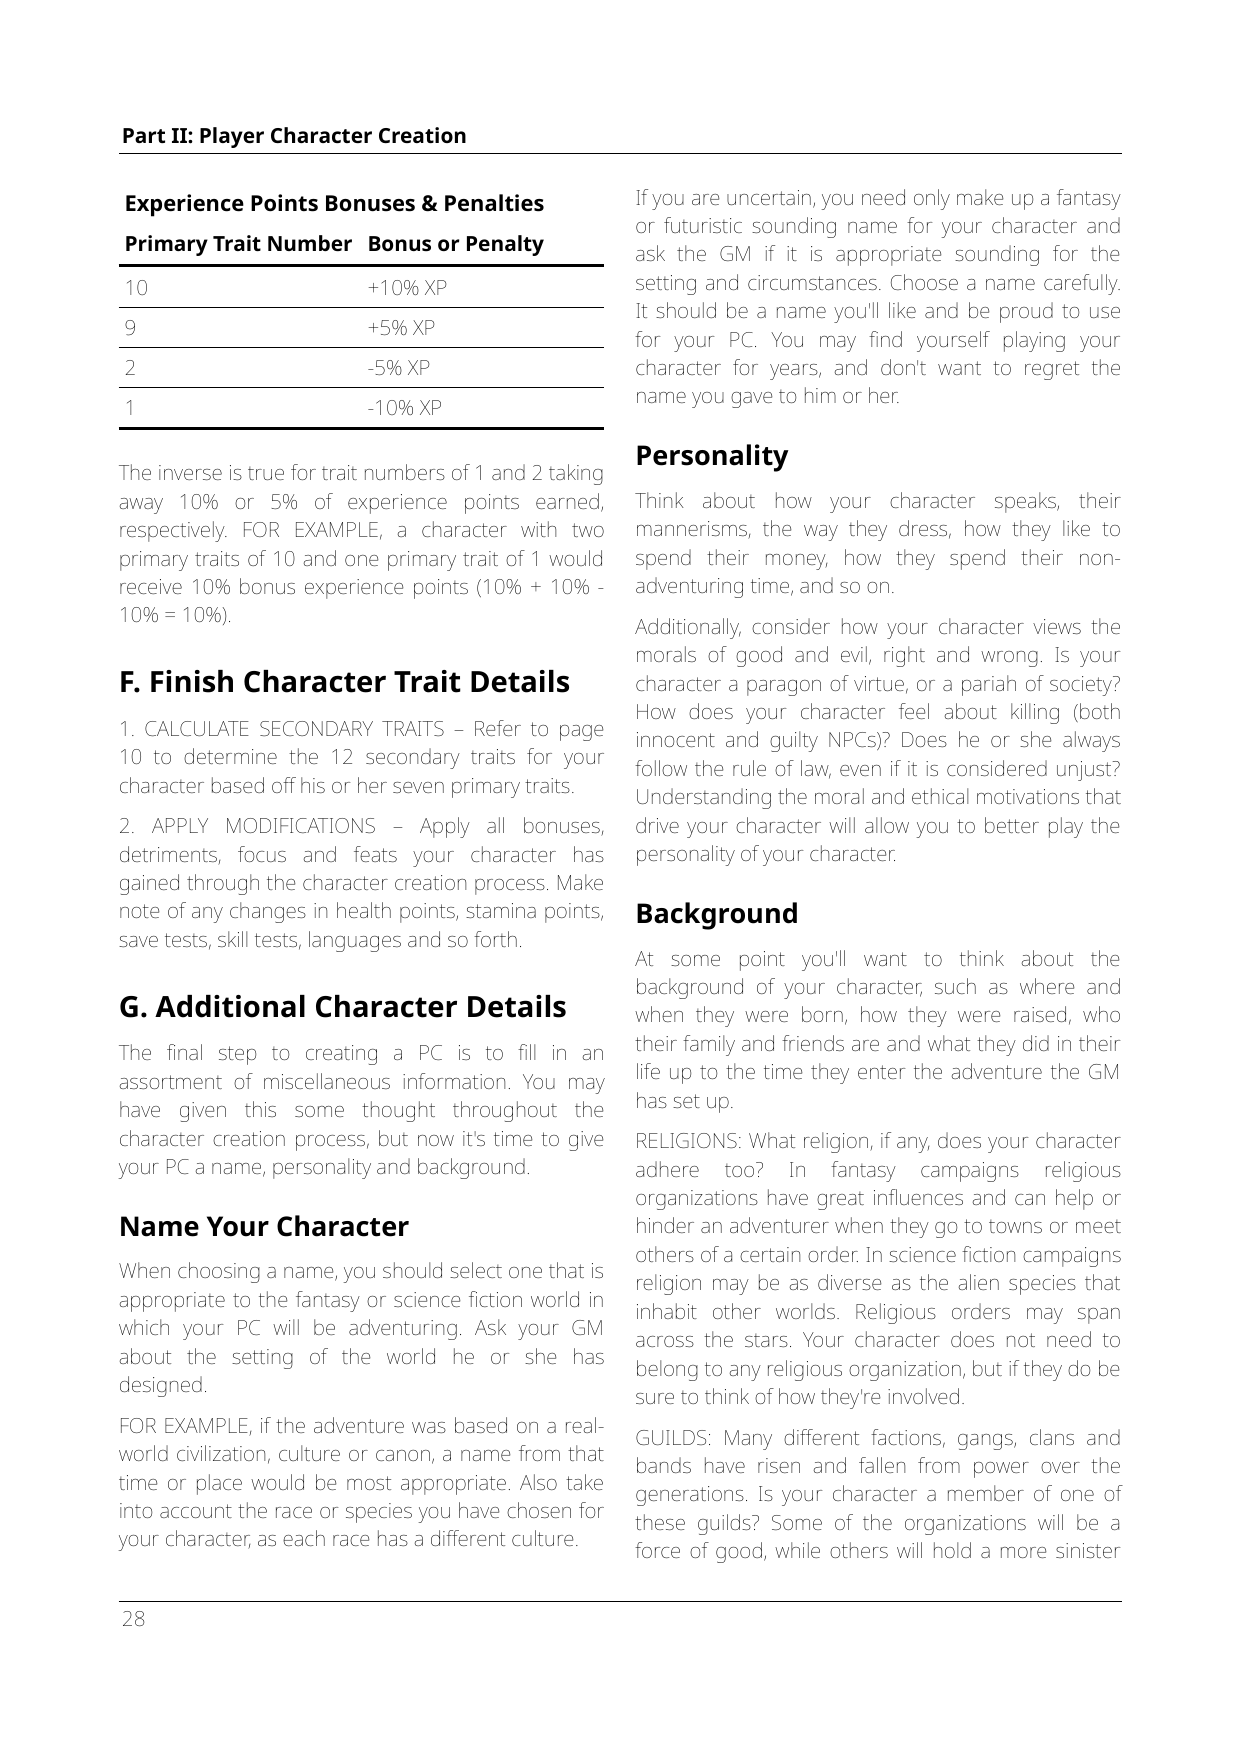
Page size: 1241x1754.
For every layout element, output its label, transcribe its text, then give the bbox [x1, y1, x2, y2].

subtitle Background [635, 894, 1122, 931]
text When choosing a name, you should select one that is appropriate to the fantasy or science fiction world in which your PC will be adventuring. Ask your GM about the setting of the world he or she has designed. [118, 1257, 605, 1399]
table_cell Bonus or Penalty [361, 224, 604, 264]
text Additionally, consider how your character views the morals of good and evil, right and wrong. Is your character a paragon of virtue, or a pariah of society? How does your character feel about killing (both innocent and guilty NPCs)? Does he or she always follow the rule of law, even if it is considered unjust? Understanding the moral and ethical motivations that drive your character will allow you to better play the personality of your character. [635, 612, 1122, 868]
text 2. APPLY MODIFICATIONS – Apply all bonuses, detriments, focus and feats your character has gained through the character creation process. Make note of any changes in health points, stamina points, save tests, skill tests, languages and so forth. [118, 811, 605, 953]
text The final step to creating a PC is to fill in an assortment of miscellaneous information. You may have given this some thought throughout the character creation process, but now it's time to give your PC a name, personality and background. [118, 1038, 605, 1181]
text Think about how your character speaks, their mannerisms, the way they dress, how they like to spend their money, how they spend their non-adventuring time, and so on. [635, 486, 1122, 600]
table_cell 10 [119, 267, 361, 307]
subtitle Personality [635, 437, 1122, 473]
table_cell +10% XP [361, 267, 604, 307]
text GUILDS: Many different factions, gangs, clans and bands have risen and fallen from power over the generations. Is your character a member of one of these guilds? Some of the organizations will be a force of good, while others will hold a more sinister [635, 1423, 1122, 1565]
subtitle Name Your Character [118, 1207, 605, 1244]
table_cell -5% XP [361, 348, 604, 387]
table_cell 1 [119, 388, 361, 427]
subtitle G. Additional Character Details [118, 986, 605, 1026]
table_cell -10% XP [361, 388, 604, 427]
text FOR EXAMPLE, if the adventure was based on a real-world civilization, culture or canon, a name from that time or place would be most appropriate. Also take into account the race or species you have chosen for your character, as each race has a different culture. [118, 1411, 605, 1553]
text If you are uncertain, you need only make up a fantasy or futuristic sounding name for your character and ask the GM if it is appropriate sounding for the setting and circumstances. Choose a name carefully. It should be a name you'll like and be proud to use for your PC. You may find yourself playing your character for years, and don't want to regret the name you gave to him or her. [635, 183, 1122, 410]
text The inverse is true for trait numbers of 1 and 2 taking away 10% or 5% of experience points earned, respectively. FOR EXAMPLE, a character with two primary traits of 10 and one primary trait of 1 would receive 10% bonus experience points (10% + 10% - 10% = 10%). [118, 430, 605, 629]
text At some point you'll want to think about the background of your character, such as where and when they were born, how they were raised, who their family and friends are and what they did in their life up to the time they enter the adventure the GM has set up. [635, 944, 1122, 1114]
table_cell 9 [119, 308, 361, 347]
table_cell +5% XP [361, 308, 604, 347]
table_header Experience Points Bonuses & Penalties [119, 183, 604, 224]
text RELIGIONS: What religion, if any, does your character adhere too? In fantasy campaigns religious organizations have great influences and can help or hinder an adventurer when they go to towns or meet others of a certain order. In science fiction campaigns religion may be as diverse as the alien species that inhabit other worlds. Religious orders may span across the stars. Your character does not need to belong to any religious organization, but if they do be sure to think of how they're involved. [635, 1126, 1122, 1411]
table_cell 2 [119, 348, 361, 387]
table_cell Primary Trait Number [119, 224, 361, 264]
text 1. CALCULATE SECONDARY TRAITS – Refer to page 7 to determine the 12 secondary traits for your character based off his or her seven primary traits. [118, 714, 605, 799]
subtitle F. Finish Character Trait Details [118, 662, 605, 701]
